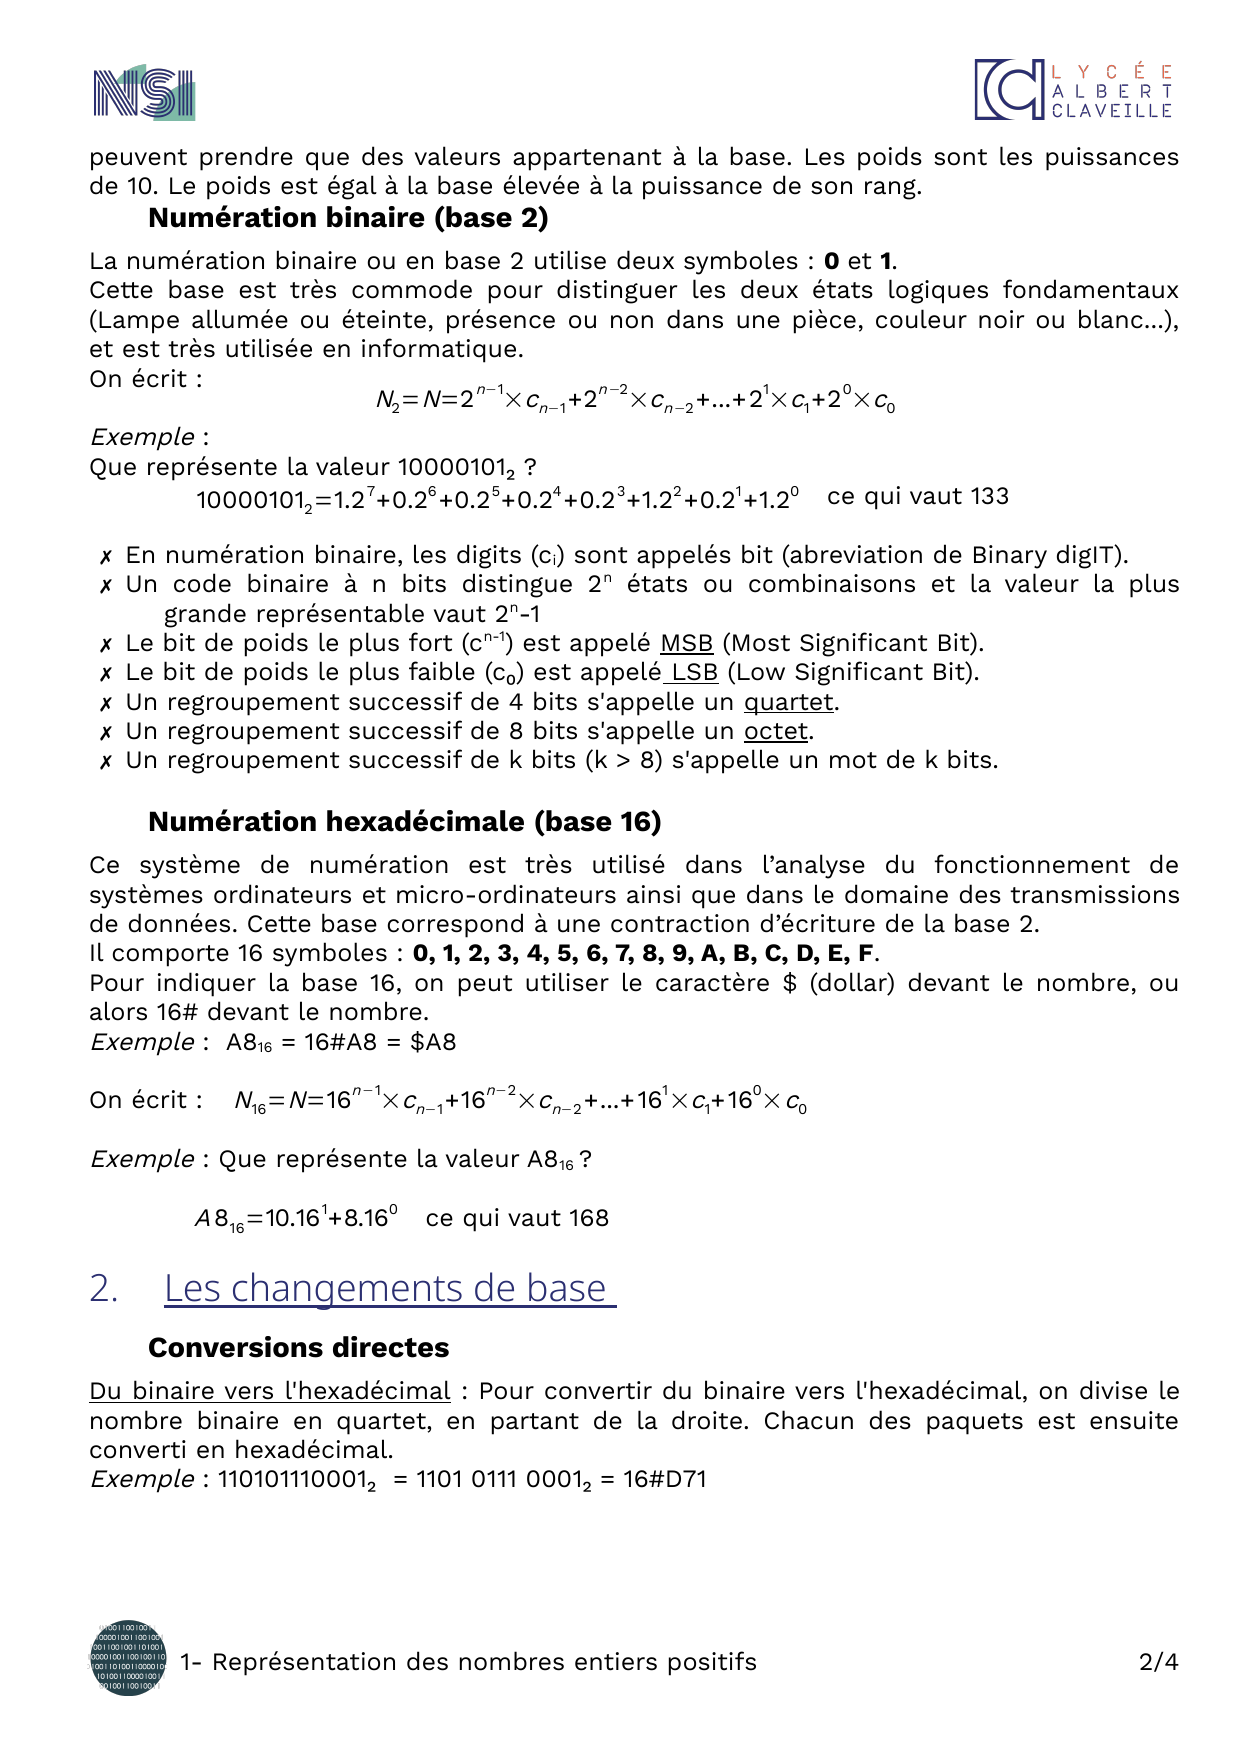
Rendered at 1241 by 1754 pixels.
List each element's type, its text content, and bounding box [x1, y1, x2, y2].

text peuvent prendre que des valeurs appartenant à la base. Les poids sont les puissances de 10. Le poids est égal à la base élevée à la puissance de son rang. [88, 142, 1181, 200]
list Un code binaire à n bits distingue 2n états ou combinaisons et la valeur la plus grande représentable vaut 2n-1 [100, 569, 1181, 628]
text Que représente la valeur 10000101₂ ? [88, 452, 1181, 481]
text ce qui vaut 168 [88, 1203, 1181, 1232]
text Exemple : A816 = 16#A8 = $A8 [88, 1027, 1181, 1056]
subtitle Numération binaire (base 2) [148, 200, 1181, 234]
text Pour indiquer la base 16, on peut utiliser le caractère $ (dollar) devant le nombre, ou alors 16# devant le nombre. [88, 968, 1181, 1027]
text Il comporte 16 symboles : 0, 1, 2, 3, 4, 5, 6, 7, 8, 9, A, B, C, D, E, F. [88, 938, 1181, 968]
list Un regroupement successif de k bits (k > 8) s'appelle un mot de k bits. [100, 746, 1181, 775]
text Exemple : Que représente la valeur A816 ? [88, 1144, 1181, 1173]
text Exemple : [88, 423, 1181, 452]
text La numération binaire ou en base 2 utilise deux symboles : 0 et 1. [88, 246, 1181, 276]
picture [974, 59, 1172, 120]
list En numération binaire, les digits (ci) sont appelés bit (abreviation de Binary digIT). [100, 540, 1181, 569]
text ce qui vaut 133 [88, 481, 1181, 511]
picture [94, 64, 196, 121]
picture [87, 1620, 168, 1696]
text Du binaire vers l'hexadécimal : Pour convertir du binaire vers l'hexadécimal, on divise le nombre binaire en quartet, en partant de la droite. Chacun des paquets est ensuite converti en hexadécimal. [88, 1376, 1181, 1464]
subtitle Numération hexadécimale (base 16) [148, 804, 1181, 839]
list Un regroupement successif de 8 bits s'appelle un octet. [100, 716, 1181, 746]
text Ce système de numération est très utilisé dans l’analyse du fonctionnement de systèmes ordinateurs et micro-ordinateurs ainsi que dans le domaine des transmissions de données. Cette base correspond à une contraction d’écriture de la base 2. [88, 850, 1181, 938]
text On écrit : [88, 364, 1181, 393]
subtitle Les changements de base [88, 1262, 1181, 1313]
list Le bit de poids le plus fort (cn-1) est appelé MSB (Most Significant Bit). [100, 628, 1181, 658]
text Exemple : 110101110001₂ = 1101 0111 0001₂ = 16#D71 [88, 1464, 1181, 1494]
text Cette base est très commode pour distinguer les deux états logiques fondamentaux (Lampe allumée ou éteinte, présence ou non dans une pièce, couleur noir ou blanc...), et est très utilisée en informatique. [88, 276, 1181, 364]
subtitle Conversions directes [148, 1331, 1181, 1365]
list Le bit de poids le plus faible (c₀) est appelé LSB (Low Significant Bit). [100, 658, 1181, 687]
text On écrit : [88, 1085, 1181, 1115]
list Un regroupement successif de 4 bits s'appelle un quartet. [100, 687, 1181, 716]
